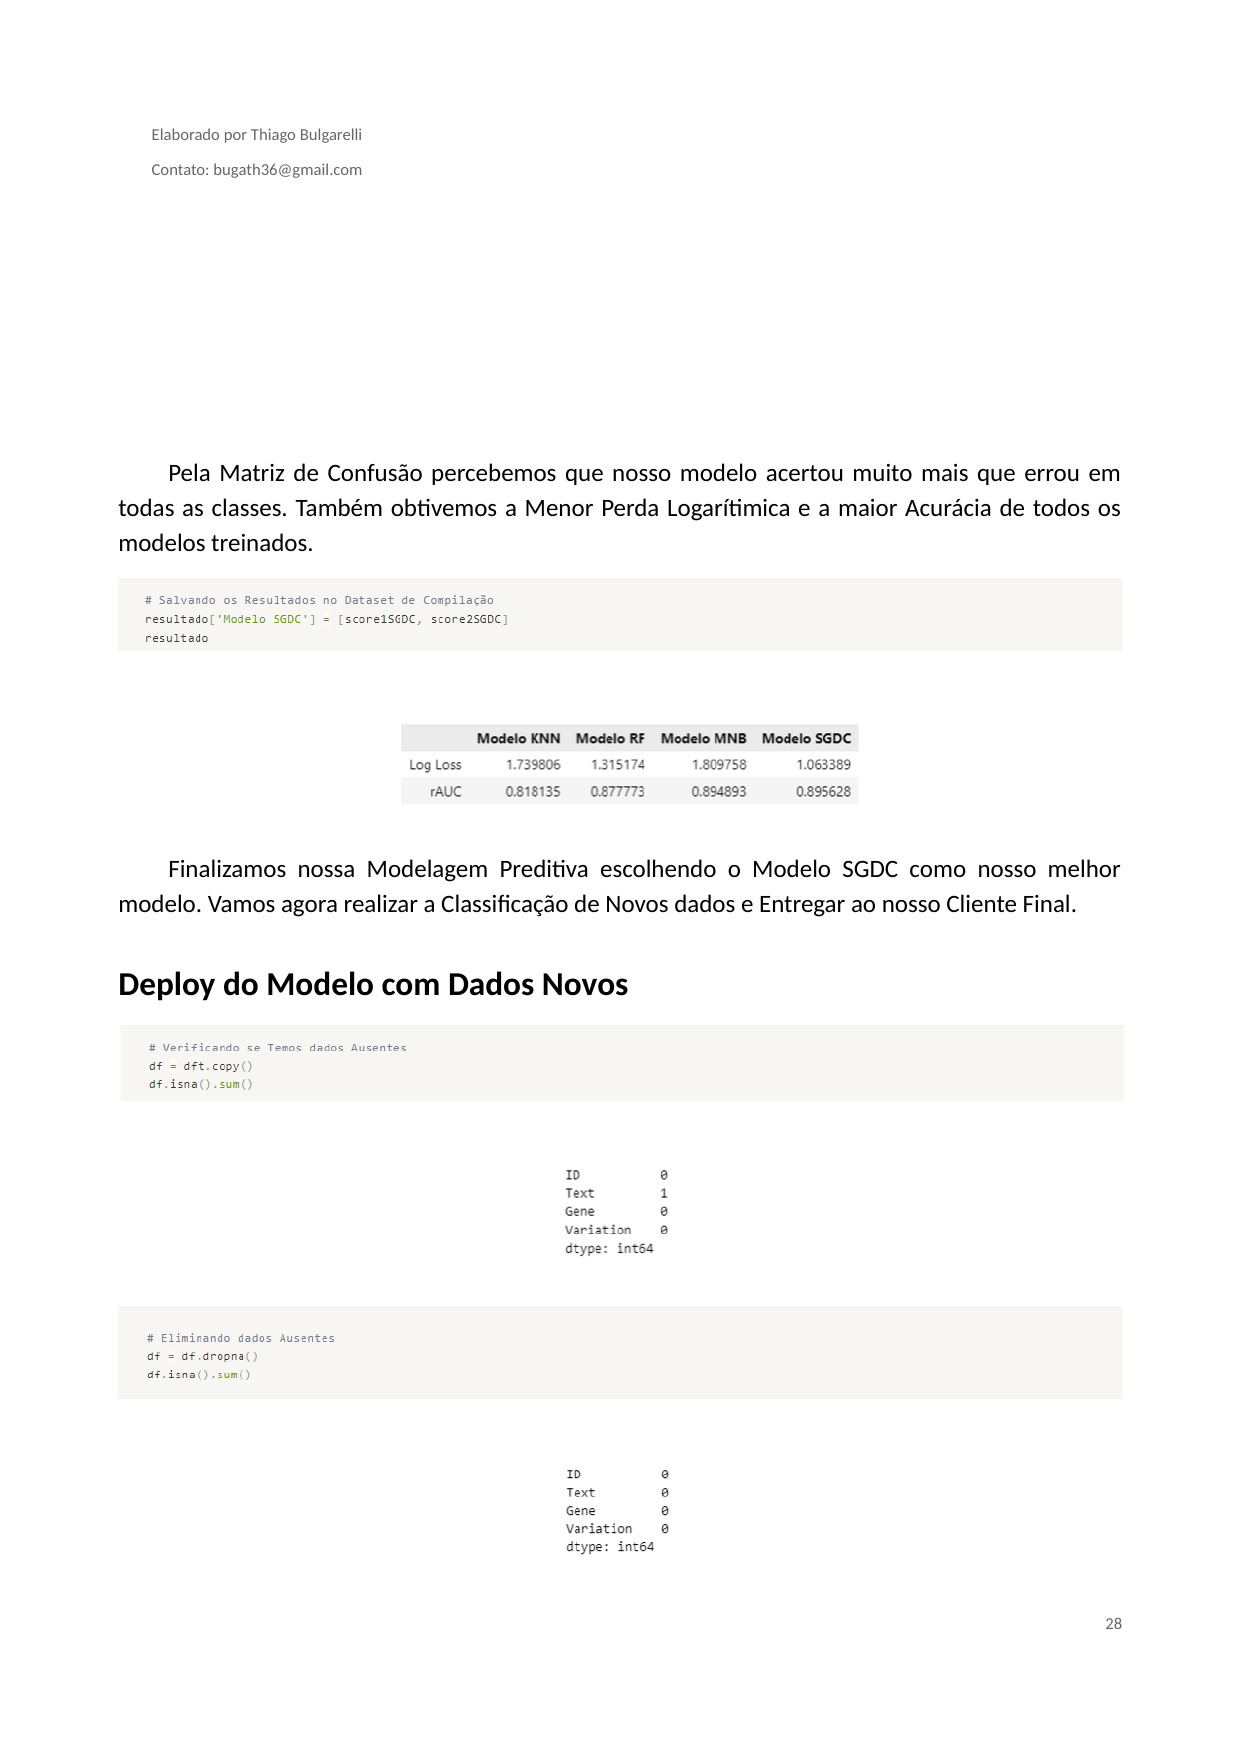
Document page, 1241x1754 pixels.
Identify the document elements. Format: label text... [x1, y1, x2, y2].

text Finalizamos nossa Modelagem Preditiva escolhendo o Modelo SGDC como nosso melhor modelo. Vamos agora realizar a Classificação de Novos dados e Entregar ao nosso Cliente Final. [118, 853, 1122, 919]
picture [118, 578, 1123, 651]
text Pela Matriz de Confusão percebemos que nosso modelo acertou muito mais que errou em todas as classes. Também obtivemos a Menor Perda Logarítimica e a maior Acurácia de todos os modelos treinados. [118, 457, 1122, 557]
picture [120, 1025, 1125, 1101]
picture [118, 1306, 1123, 1399]
subtitle Deploy do Modelo com Dados Novos [118, 963, 1122, 1003]
